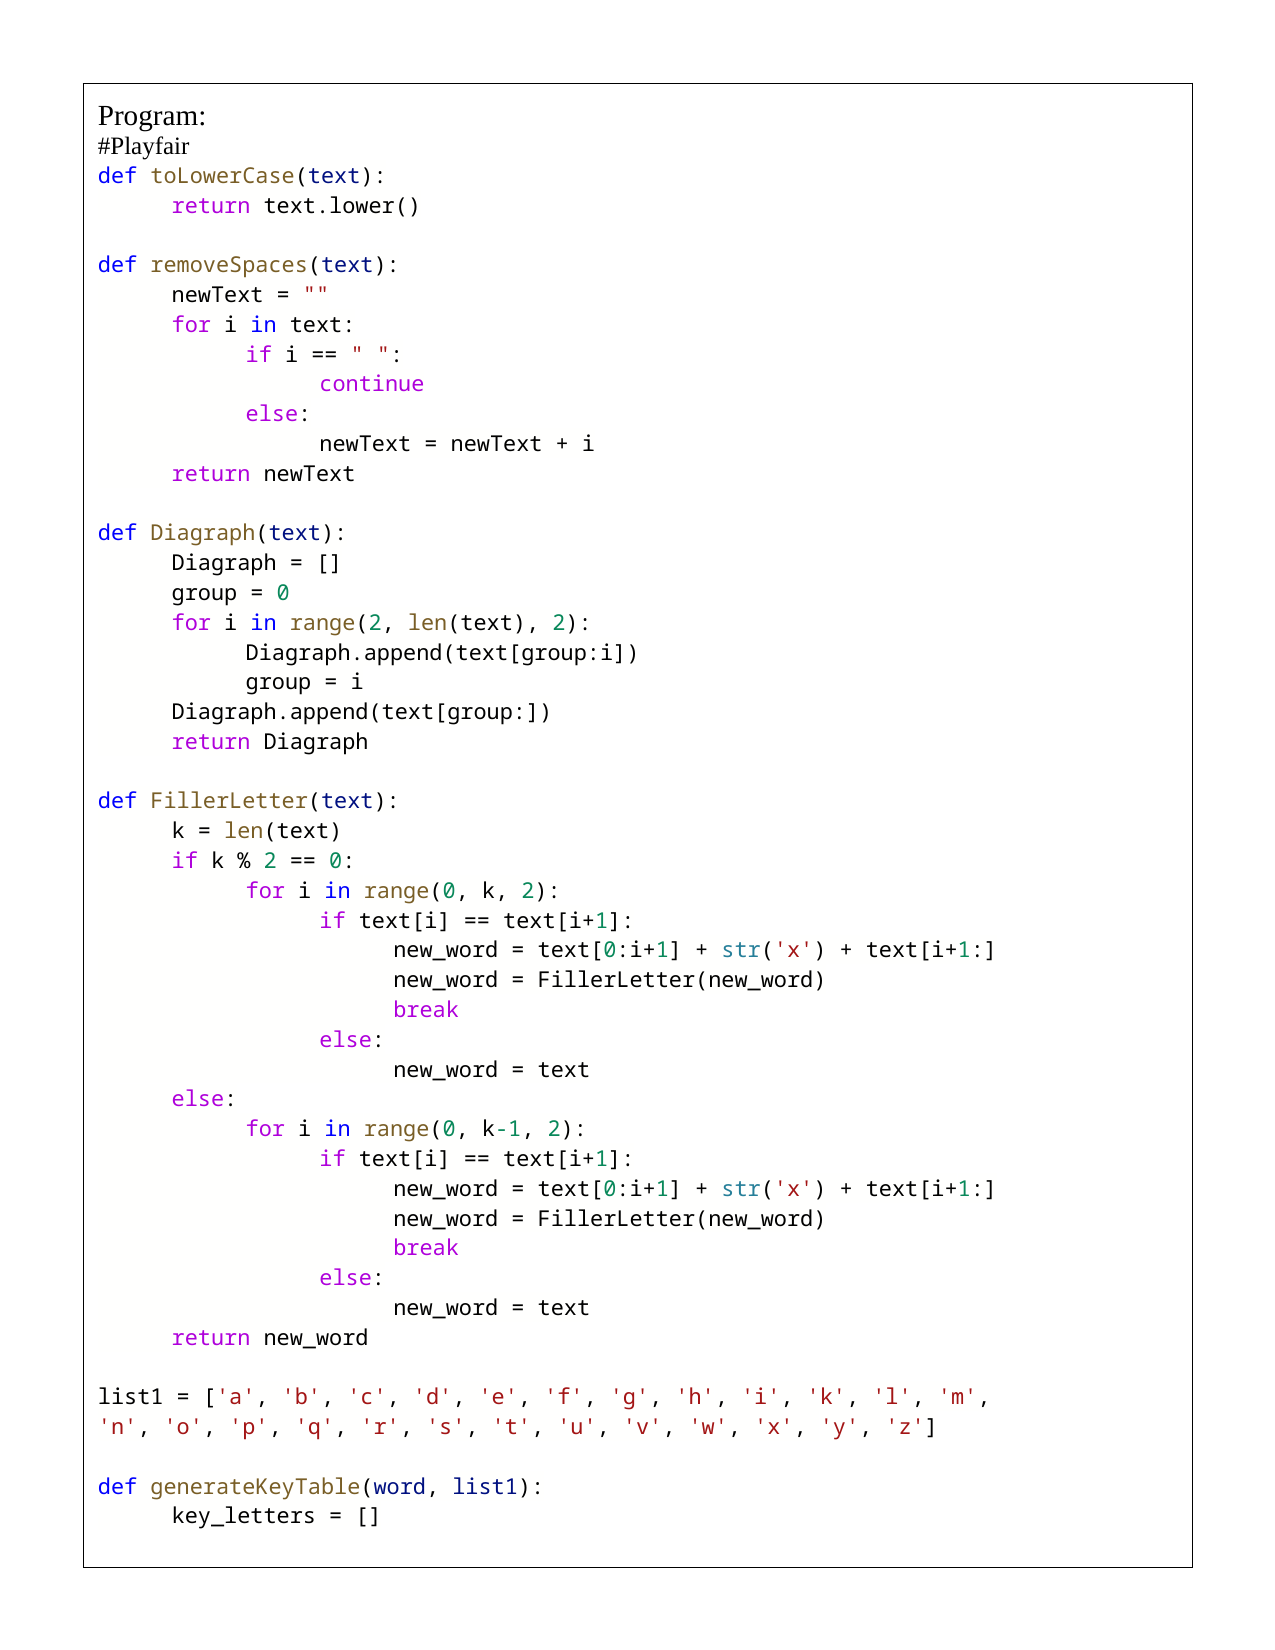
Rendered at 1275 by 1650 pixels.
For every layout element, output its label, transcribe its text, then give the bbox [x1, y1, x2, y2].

text Diagraph.append(text[group:]) [98, 696, 1177, 726]
text new_word = text [98, 1054, 1177, 1083]
text for i in text: [98, 309, 1177, 339]
text continue [98, 368, 1177, 398]
text key_letters = [] [98, 1501, 1177, 1530]
text newText = "" [98, 279, 1177, 309]
text else: [98, 398, 1177, 428]
text k = len(text) [98, 815, 1177, 845]
text new_word = FillerLetter(new_word) [98, 964, 1177, 994]
text #Playfair [98, 131, 1177, 160]
text new_word = text [98, 1292, 1177, 1322]
text return text.lower() [98, 190, 1177, 219]
text if i == " ": [98, 339, 1177, 368]
text Diagraph.append(text[group:i]) [98, 637, 1177, 666]
text def generateKeyTable(word, list1): [98, 1471, 1177, 1501]
text else: [98, 1262, 1177, 1292]
text group = 0 [98, 577, 1177, 607]
text if text[i] == text[i+1]: [98, 905, 1177, 934]
text def FillerLetter(text): [98, 786, 1177, 815]
text return Diagraph [98, 726, 1177, 756]
text break [98, 994, 1177, 1024]
text else: [98, 1083, 1177, 1113]
text Program: [98, 98, 1177, 131]
text else: [98, 1024, 1177, 1054]
text return new_word [98, 1322, 1177, 1352]
text def Diagraph(text): [98, 517, 1177, 547]
text Diagraph = [] [98, 547, 1177, 577]
text list1 = ['a', 'b', 'c', 'd', 'e', 'f', 'g', 'h', 'i', 'k', 'l', 'm', [98, 1381, 1177, 1411]
text new_word = FillerLetter(new_word) [98, 1203, 1177, 1232]
text def removeSpaces(text): [98, 249, 1177, 279]
text for i in range(2, len(text), 2): [98, 607, 1177, 637]
text for i in range(0, k, 2): [98, 875, 1177, 905]
text break [98, 1232, 1177, 1262]
text group = i [98, 666, 1177, 696]
text for i in range(0, k-1, 2): [98, 1113, 1177, 1143]
text new_word = text[0:i+1] + str('x') + text[i+1:] [98, 1173, 1177, 1203]
text 'n', 'o', 'p', 'q', 'r', 's', 't', 'u', 'v', 'w', 'x', 'y', 'z'] [98, 1411, 1177, 1441]
text if k % 2 == 0: [98, 845, 1177, 875]
text newText = newText + i [98, 428, 1177, 458]
text if text[i] == text[i+1]: [98, 1143, 1177, 1173]
text return newText [98, 458, 1177, 488]
text def toLowerCase(text): [98, 160, 1177, 190]
text new_word = text[0:i+1] + str('x') + text[i+1:] [98, 934, 1177, 964]
